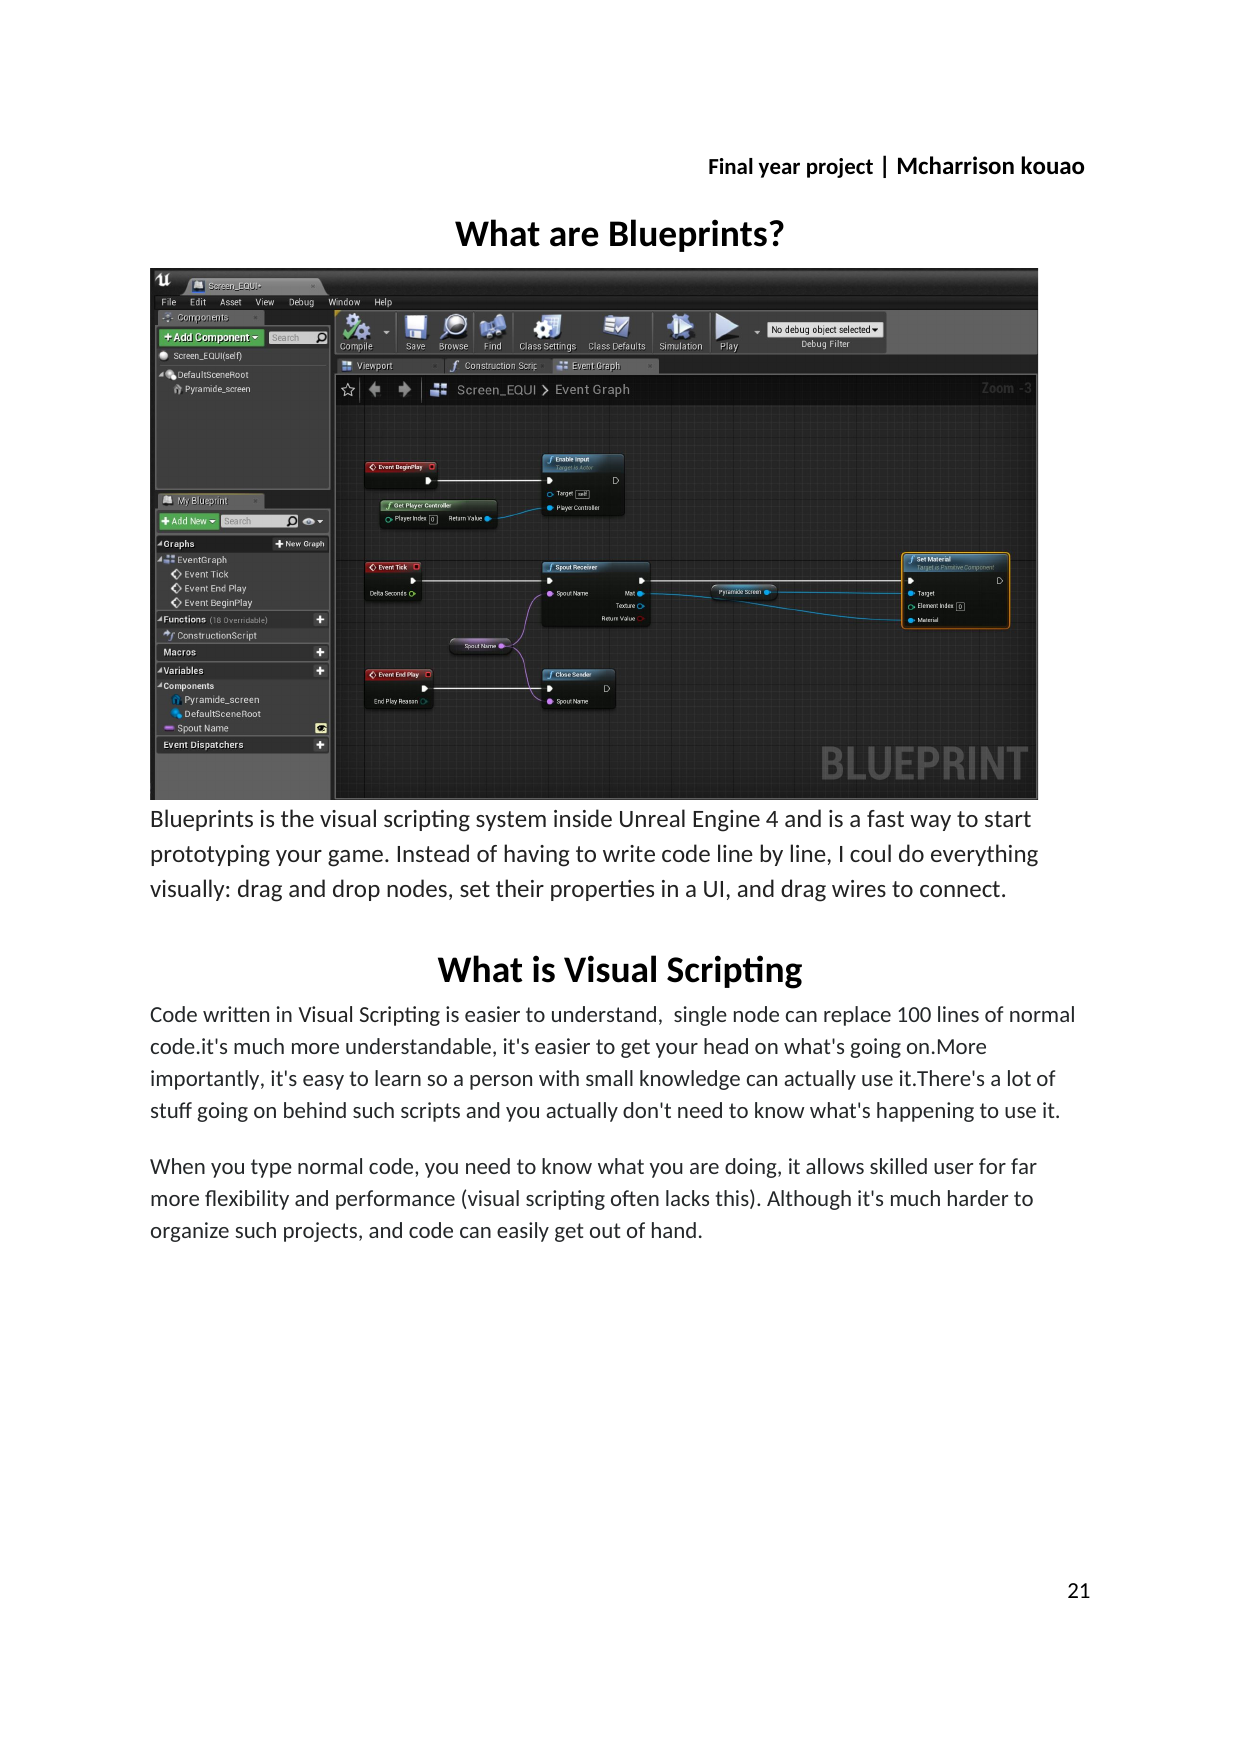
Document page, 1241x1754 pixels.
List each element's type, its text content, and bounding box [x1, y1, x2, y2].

text When you type normal code, you need to know what you are doing, it allows skilled user for far more flexibility and performance (visual scripting often lacks this). Although it's much harder to organize such projects, and code can easily get out of hand. [150, 1152, 1090, 1244]
subtitle What is Visual Scripting [150, 946, 1090, 992]
text Blueprints is the visual scripting system inside Unreal Engine 4 and is a fast way to start prototyping your game. Instead of having to write code line by line, I coul do everything visually: drag and drop nodes, set their properties in a UI, and drag wires to connect. [150, 803, 1090, 904]
text Code written in Visual Scripting is easier to understand, single node can replace 100 lines of normal code.it's much more understandable, it's easier to get your head on what's going on.More importantly, it's easy to learn so a person with small knowledge can actually use it.There's a lot of stuff going on behind such scripts and you actually don't need to know what's happening to use it. [150, 1000, 1090, 1125]
subtitle What are Blueprints? [150, 210, 1090, 256]
picture [150, 268, 1039, 800]
